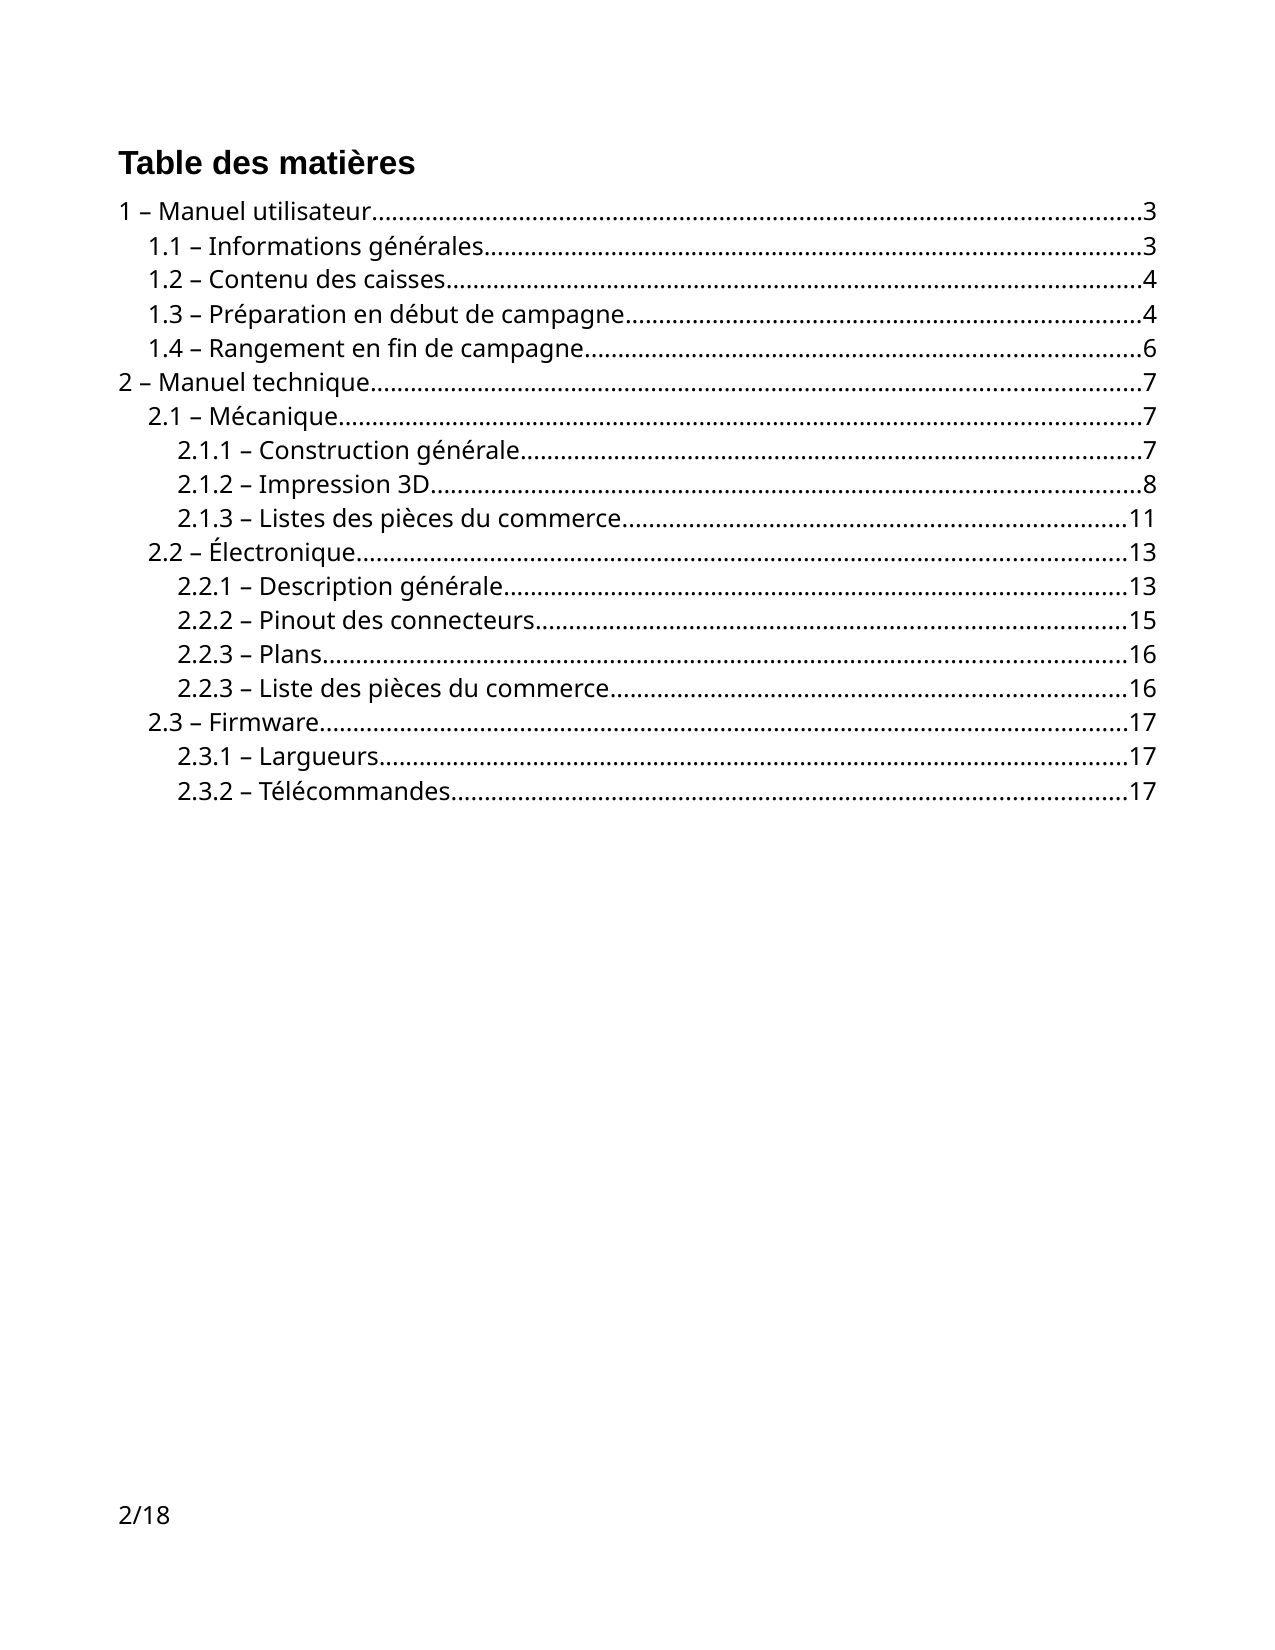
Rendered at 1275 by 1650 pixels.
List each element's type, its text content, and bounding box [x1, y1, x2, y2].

text 1.4 – Rangement en fin de campagne 6 [148, 330, 1157, 364]
text 2.2.2 – Pinout des connecteurs 15 [177, 603, 1157, 637]
text 1.3 – Préparation en début de campagne 4 [148, 296, 1157, 330]
text 2.3 – Firmware 17 [148, 705, 1157, 739]
text 2 – Manuel technique 7 [118, 364, 1157, 398]
text 2.3.1 – Largueurs 17 [177, 739, 1157, 773]
text 1.1 – Informations générales 3 [148, 228, 1157, 262]
text 2.1.1 – Construction générale 7 [177, 432, 1157, 467]
text 2.2.3 – Plans 16 [177, 637, 1157, 671]
text 2.2 – Électronique 13 [148, 535, 1157, 569]
subtitle Table des matières [118, 143, 1157, 182]
text 1.2 – Contenu des caisses 4 [148, 262, 1157, 296]
text 1 – Manuel utilisateur 3 [118, 194, 1157, 228]
text 2.2.3 – Liste des pièces du commerce 16 [177, 671, 1157, 705]
text 2.1.2 – Impression 3D 8 [177, 467, 1157, 501]
text 2.1.3 – Listes des pièces du commerce 11 [177, 501, 1157, 535]
text 2.3.2 – Télécommandes 17 [177, 773, 1157, 807]
text 2.2.1 – Description générale 13 [177, 569, 1157, 603]
text 2.1 – Mécanique 7 [148, 398, 1157, 432]
